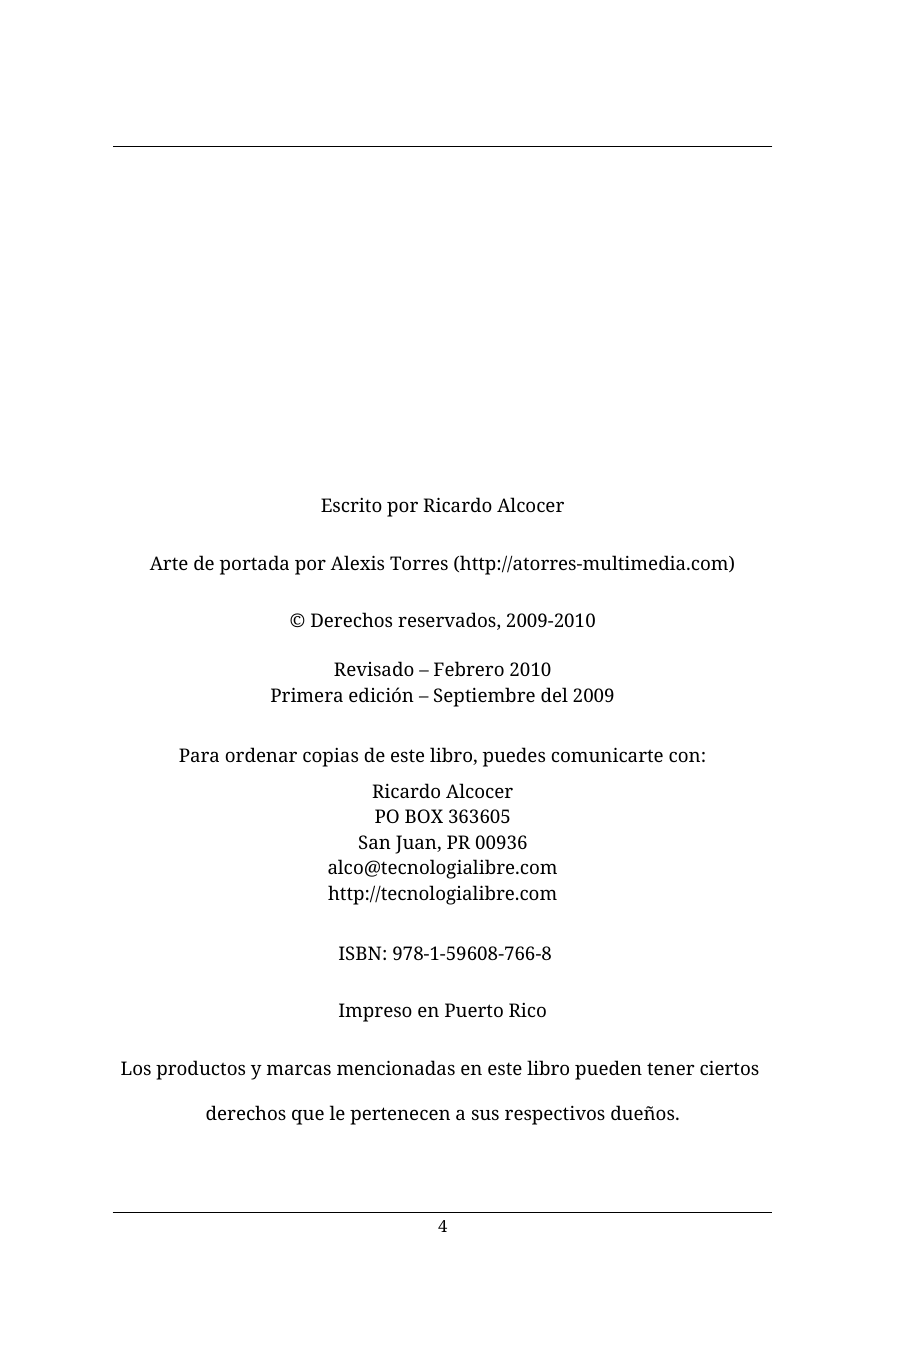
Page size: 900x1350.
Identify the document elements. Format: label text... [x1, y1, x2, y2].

text Los productos y marcas mencionadas en este libro pueden tener ciertos [112, 1056, 772, 1081]
text Arte de portada por Alexis Torres (http://atorres-multimedia.com) [112, 550, 772, 576]
text http://tecnologialibre.com [112, 880, 772, 906]
text derechos que le pertenecen a sus respectivos dueños. [112, 1101, 772, 1126]
text San Juan, PR 00936 [112, 829, 772, 854]
text Revisado – Febrero 2010 [112, 656, 772, 682]
text ISBN: 978-1-59608-766-8 [112, 940, 772, 966]
text Escrito por Ricardo Alcocer [112, 492, 772, 518]
text alco@tecnologialibre.com [112, 854, 772, 880]
text PO BOX 363605 [112, 803, 772, 829]
text Primera edición – Septiembre del 2009 [112, 682, 772, 707]
text Impreso en Puerto Rico [112, 998, 772, 1023]
text Para ordenar copias de este libro, puedes comunicarte con: [112, 742, 772, 767]
text © Derechos reservados, 2009-2010 [112, 608, 772, 633]
text Ricardo Alcocer [112, 778, 772, 803]
